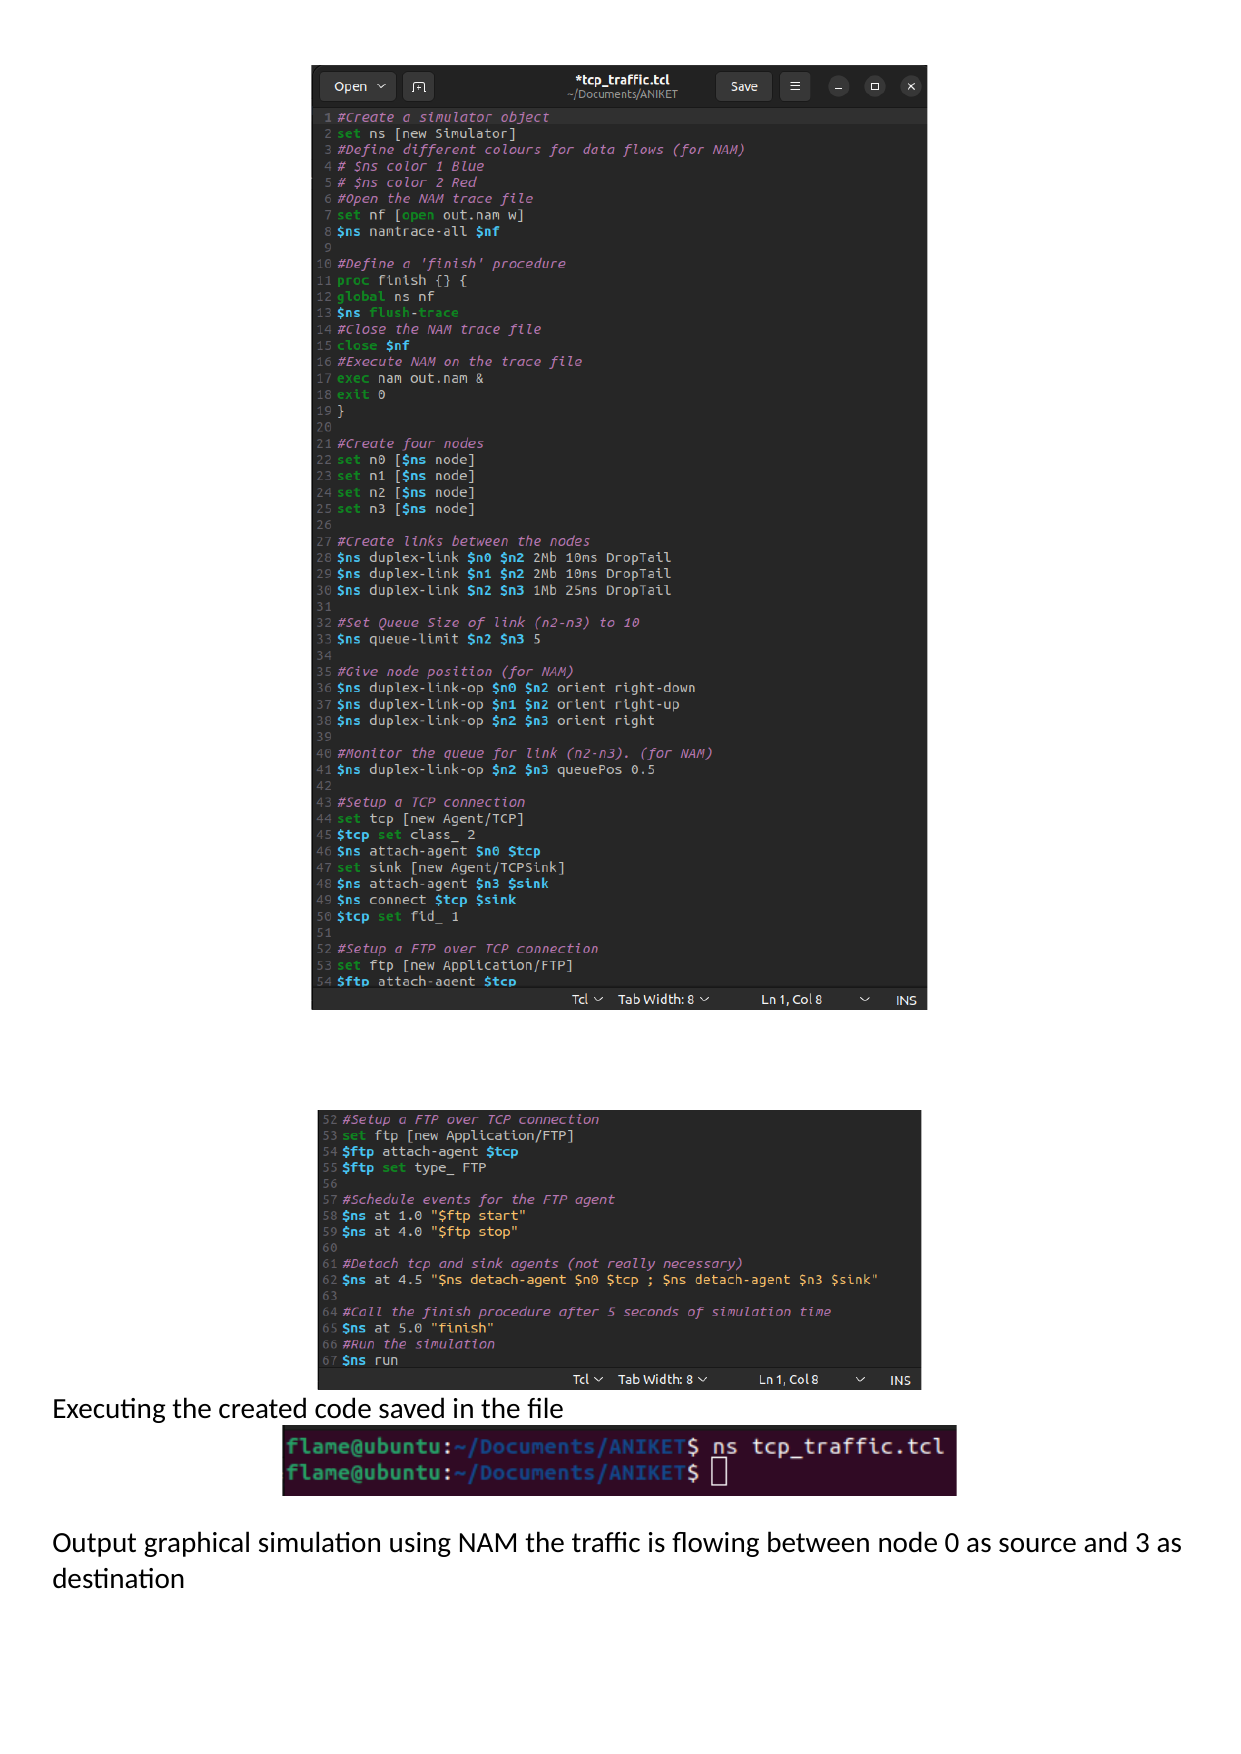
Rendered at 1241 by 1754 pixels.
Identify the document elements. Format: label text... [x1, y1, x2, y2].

text Executing the created code saved in the file [52, 1162, 1184, 1425]
text Output graphical simulation using NAM the traffic is flowing between node 0 as source and 3 as destination [52, 1524, 1184, 1596]
